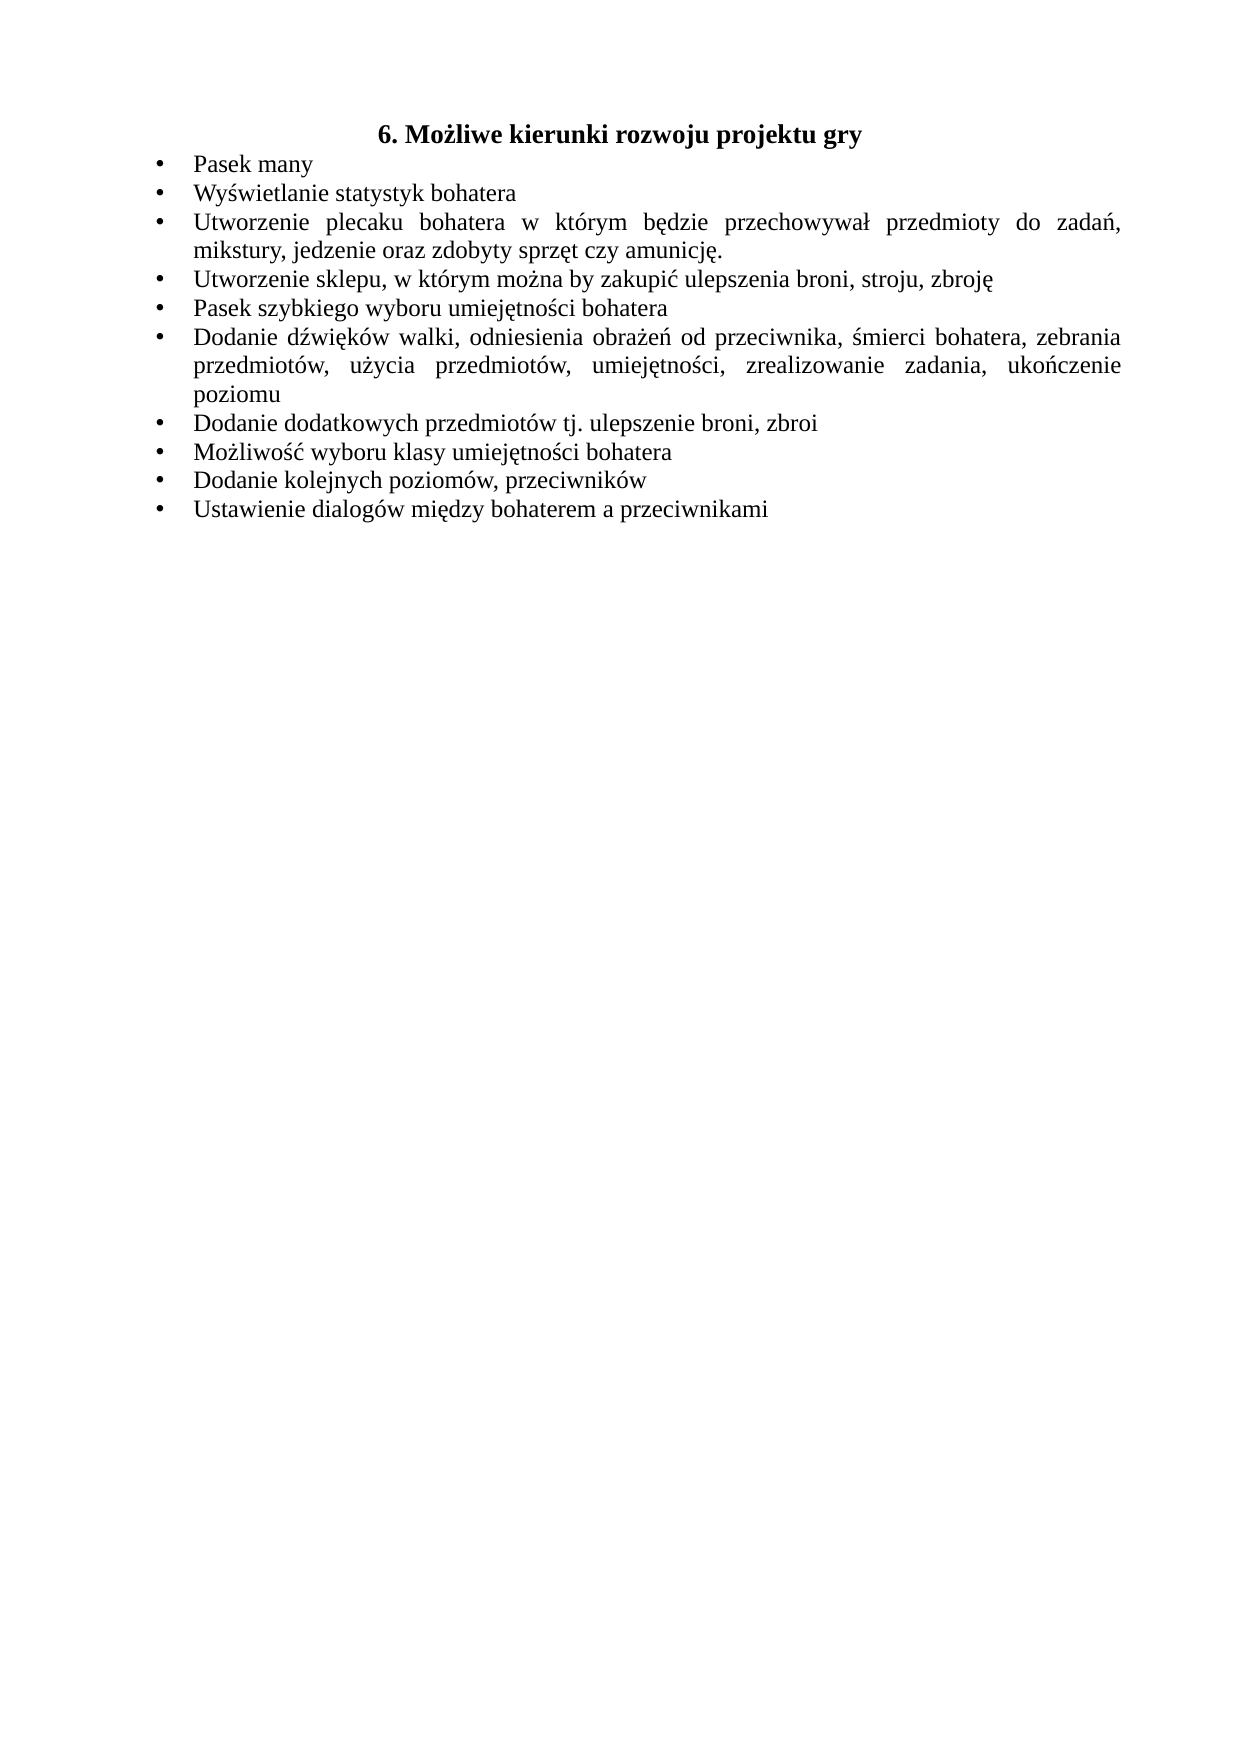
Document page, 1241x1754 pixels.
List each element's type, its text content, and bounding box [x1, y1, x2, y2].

list Dodanie kolejnych poziomów, przeciwników [156, 466, 1122, 494]
list Pasek szybkiego wyboru umiejętności bohatera [156, 293, 1122, 322]
text 6. Możliwe kierunki rozwoju projektu gry [118, 118, 1122, 149]
list Utworzenie sklepu, w którym można by zakupić ulepszenia broni, stroju, zbroję [156, 264, 1122, 293]
list Pasek many [156, 149, 1122, 178]
list Utworzenie plecaku bohatera w którym będzie przechowywał przedmioty do zadań, mikstury, jedzenie oraz zdobyty sprzęt czy amunicję. [156, 207, 1122, 264]
list Możliwość wyboru klasy umiejętności bohatera [156, 437, 1122, 466]
list Wyświetlanie statystyk bohatera [156, 178, 1122, 207]
list Dodanie dźwięków walki, odniesienia obrażeń od przeciwnika, śmierci bohatera, zebrania przedmiotów, użycia przedmiotów, umiejętności, zrealizowanie zadania, ukończenie poziomu [156, 322, 1122, 408]
list Dodanie dodatkowych przedmiotów tj. ulepszenie broni, zbroi [156, 408, 1122, 437]
list Ustawienie dialogów między bohaterem a przeciwnikami [156, 494, 1122, 523]
